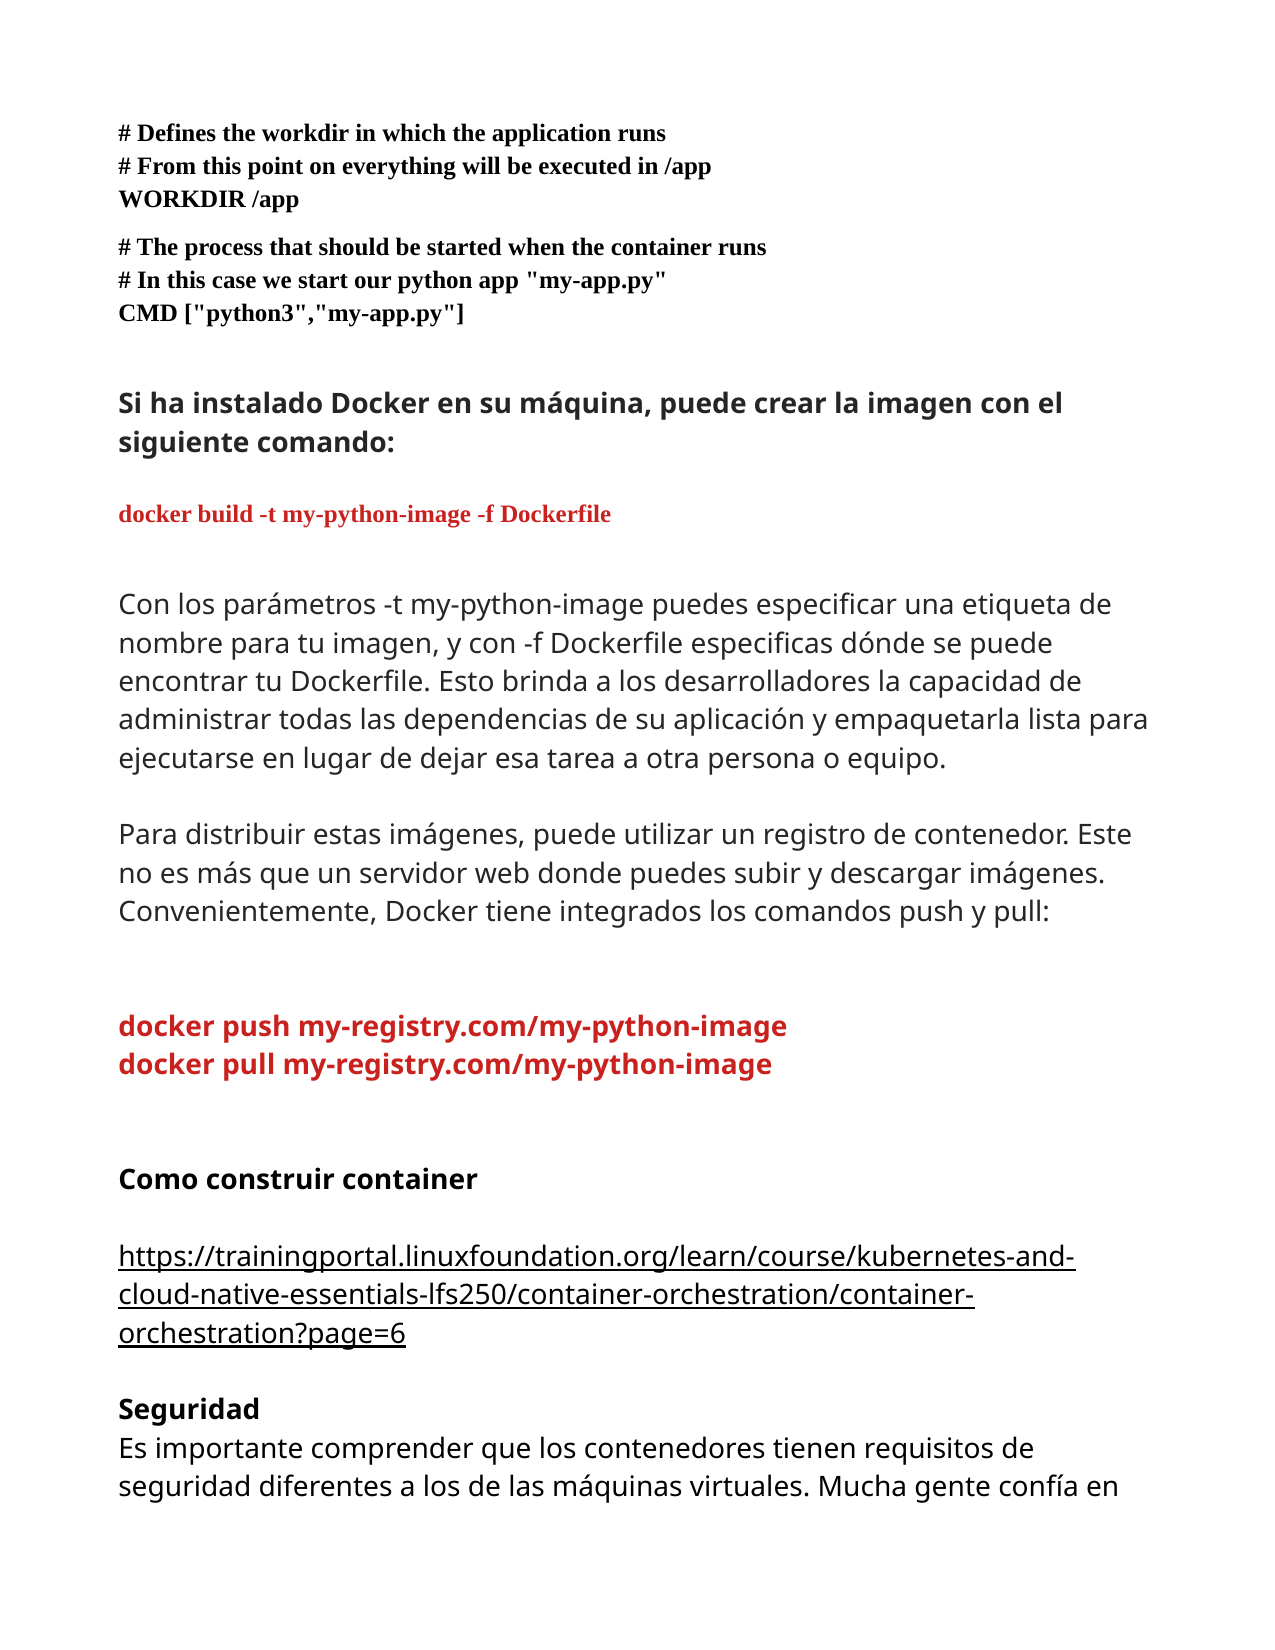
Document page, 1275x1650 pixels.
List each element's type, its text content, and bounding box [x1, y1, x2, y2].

text # The process that should be started when the container runs # In this case we start our python app "my-app.py" CMD ["python3","my-app.py"] [118, 232, 1157, 327]
text Es importante comprender que los contenedores tienen requisitos de seguridad diferentes a los de las máquinas virtuales. Mucha gente confía en [118, 1428, 1157, 1505]
text Para distribuir estas imágenes, puede utilizar un registro de contenedor. Este no es más que un servidor web donde puedes subir y descargar imágenes. Convenientemente, Docker tiene integrados los comandos push y pull: [118, 815, 1157, 930]
text Como construir container [118, 1160, 1157, 1198]
text # Defines the workdir in which the application runs # From this point on everything will be executed in /app WORKDIR /app [118, 118, 1157, 213]
text docker build -t my-python-image -f Dockerfile [118, 499, 1157, 527]
text Si ha instalado Docker en su máquina, puede crear la imagen con el siguiente comando: [118, 384, 1157, 460]
text https://trainingportal.linuxfoundation.org/learn/course/kubernetes-and-cloud-native-essentials-lfs250/container-orchestration/container-orchestration?page=6 [118, 1236, 1157, 1351]
text Con los parámetros -t my-python-image puedes especificar una etiqueta de nombre para tu imagen, y con -f Dockerfile especificas dónde se puede encontrar tu Dockerfile. Esto brinda a los desarrolladores la capacidad de administrar todas las dependencias de su aplicación y empaquetarla lista para ejecutarse en lugar de dejar esa tarea a otra persona o equipo. [118, 585, 1157, 776]
text Seguridad [118, 1390, 1157, 1428]
text docker push my-registry.com/my-python-image docker pull my-registry.com/my-python-image [118, 1006, 1157, 1083]
